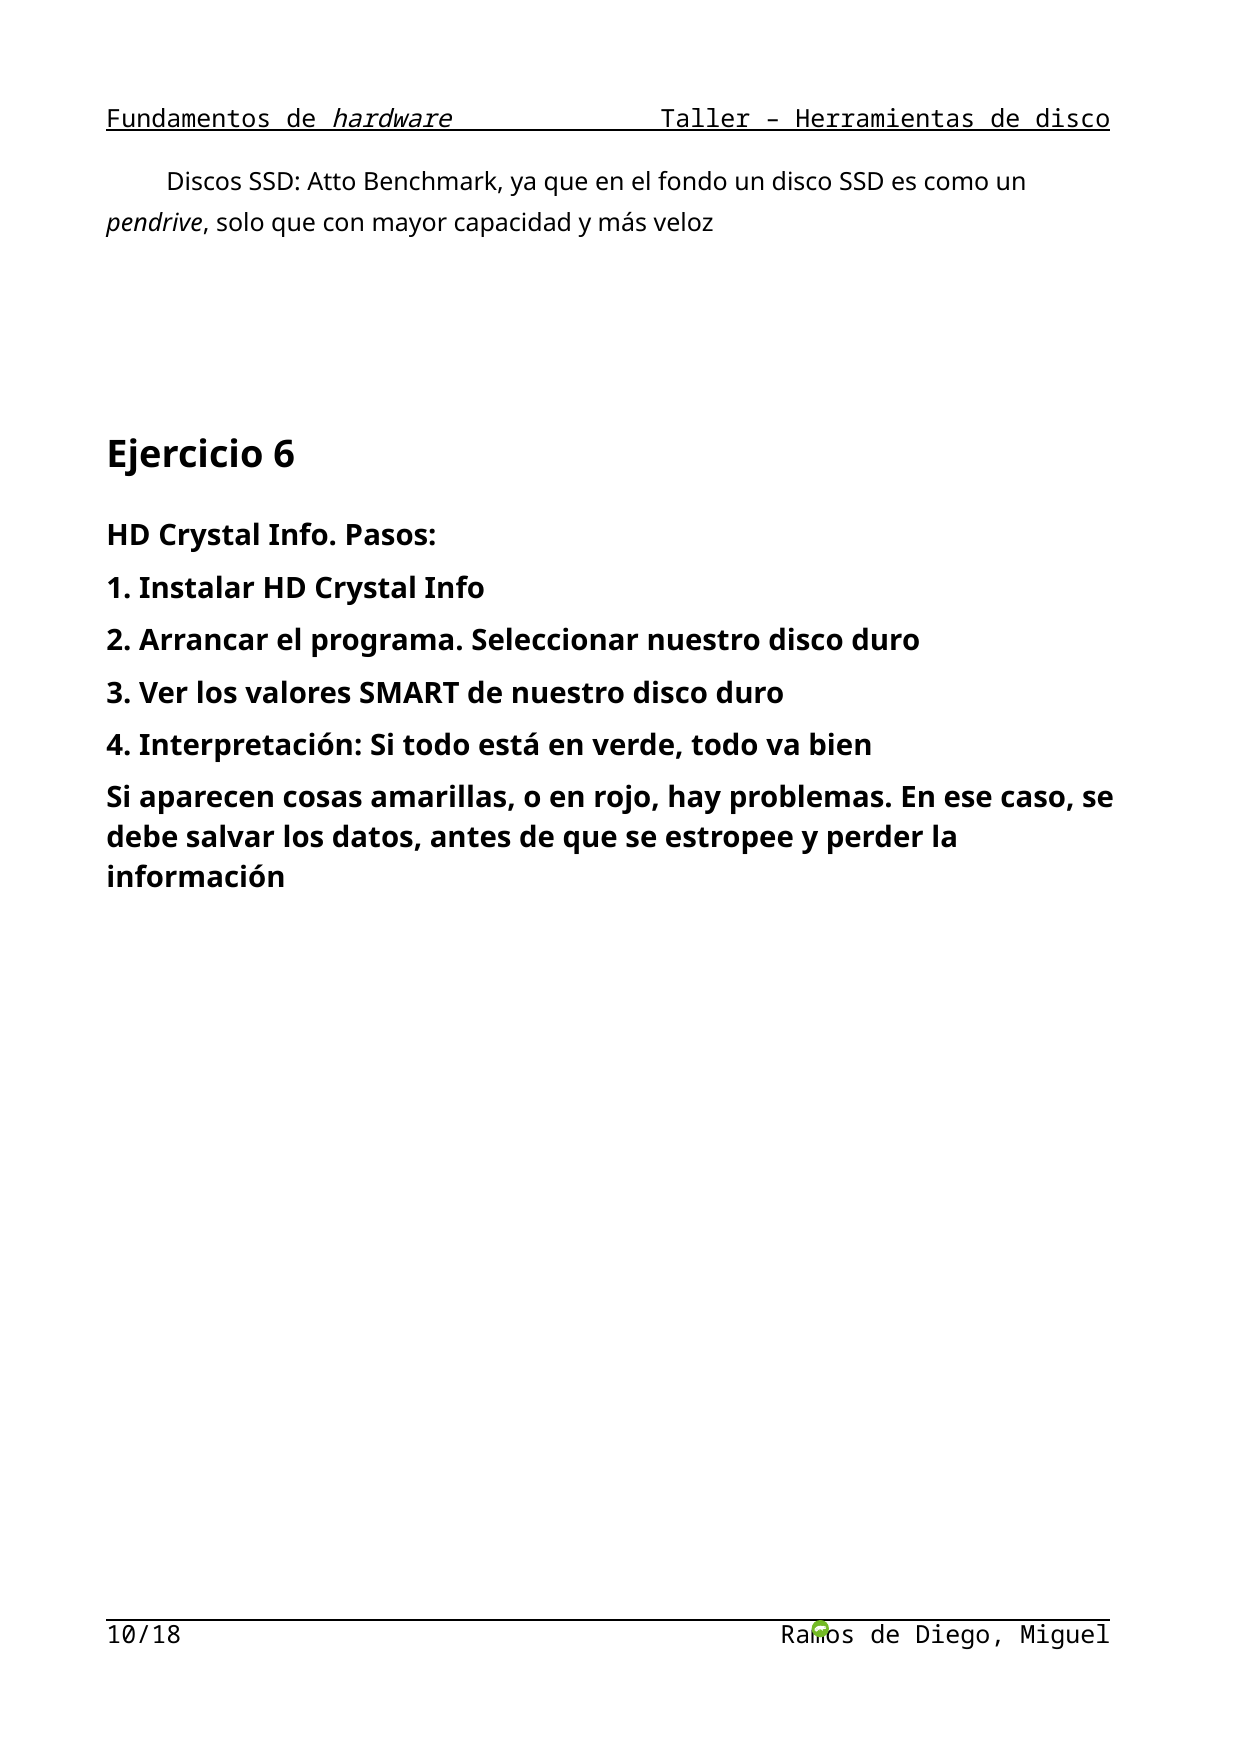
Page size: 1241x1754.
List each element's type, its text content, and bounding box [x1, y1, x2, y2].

subtitle 3. Ver los valores SMART de nuestro disco duro [106, 672, 1134, 712]
subtitle 2. Arrancar el programa. Seleccionar nuestro disco duro [106, 619, 1134, 659]
subtitle 4. Interpretación: Si todo está en verde, todo va bien [106, 724, 1134, 764]
subtitle HD Crystal Info. Pasos: [106, 514, 1134, 554]
subtitle Si aparecen cosas amarillas, o en rojo, hay problemas. En ese caso, se debe salvar los datos, antes de que se estropee y perder la información [106, 776, 1134, 896]
text Discos SSD: Atto Benchmark, ya que en el fondo un disco SSD es como un pendrive, solo que con mayor capacidad y más veloz [106, 164, 1134, 239]
subtitle Ejercicio 6 [106, 427, 1134, 479]
subtitle 1. Instalar HD Crystal Info [106, 567, 1134, 607]
